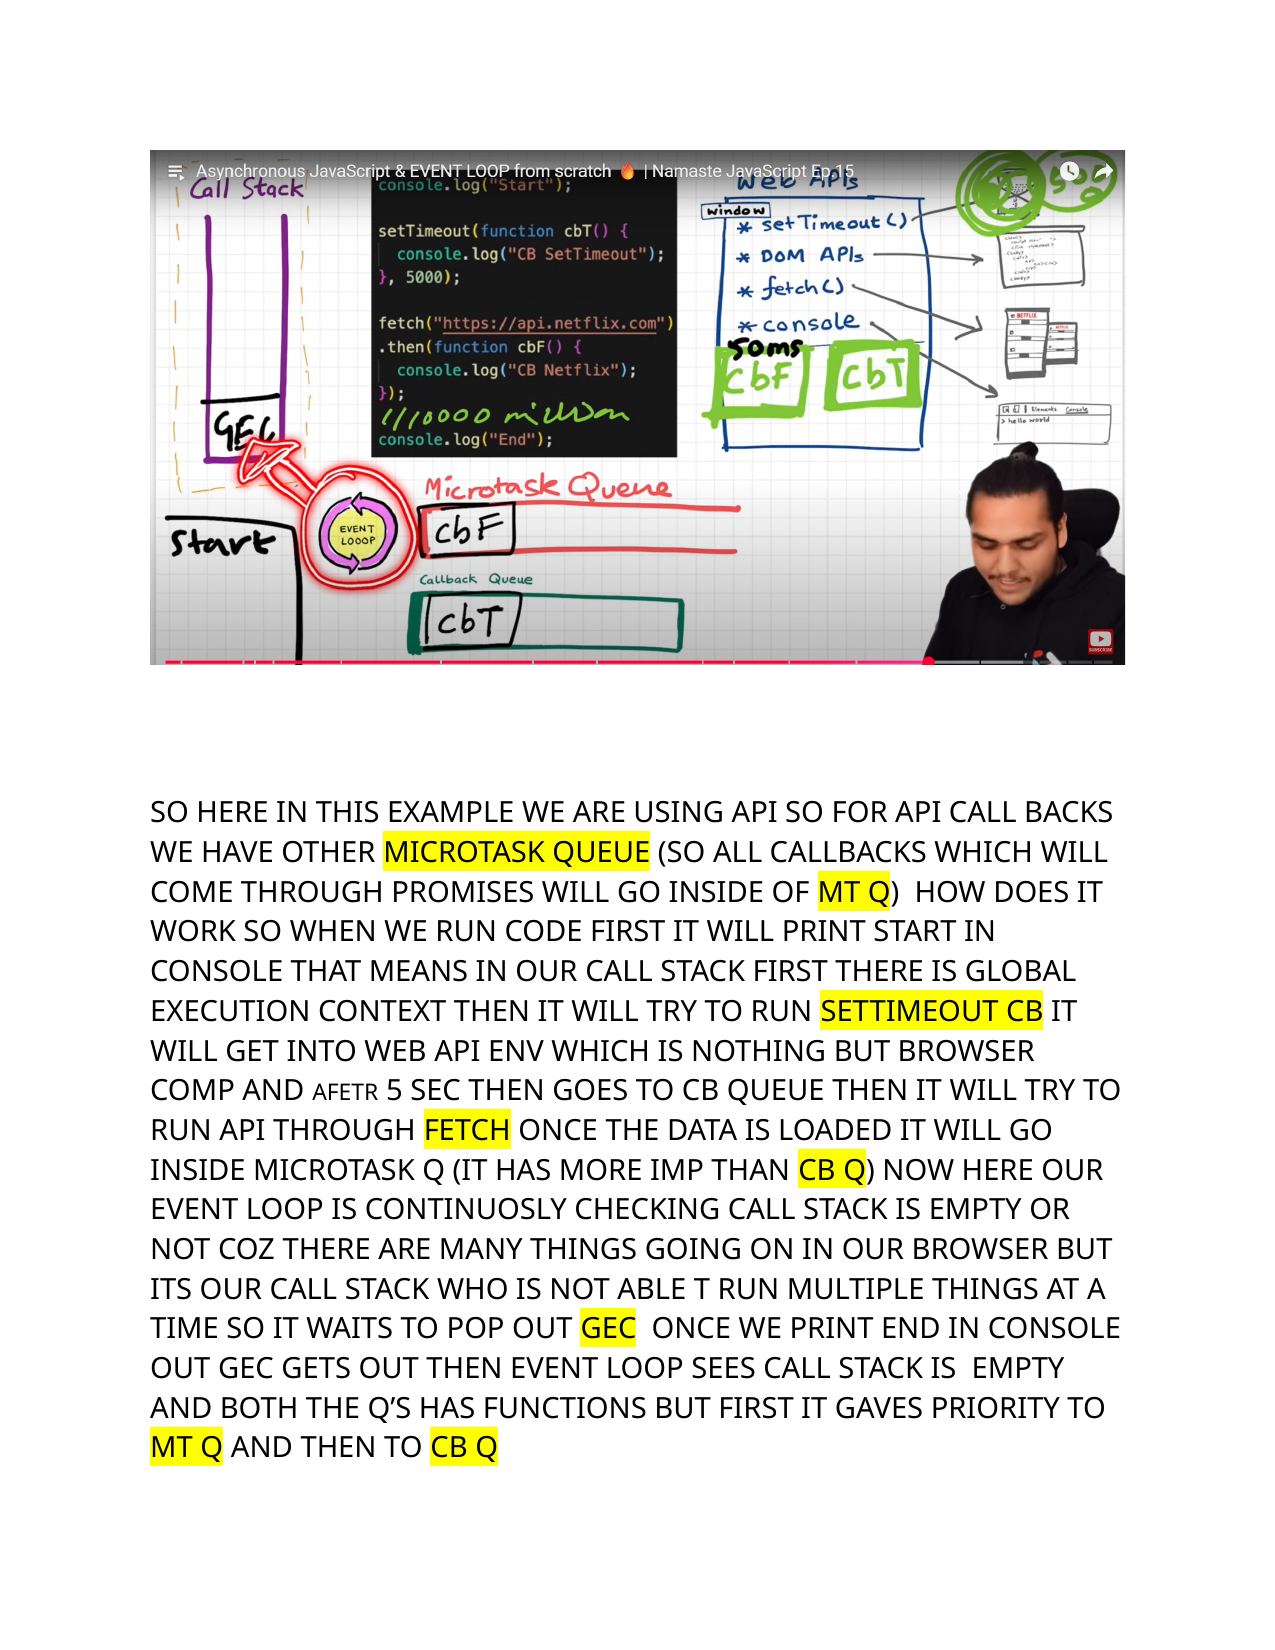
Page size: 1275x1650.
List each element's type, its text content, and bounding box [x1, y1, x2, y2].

text SO HERE IN THIS EXAMPLE WE ARE USING API SO FOR API CALL BACKS WE HAVE OTHER MICROTASK QUEUE (SO ALL CALLBACKS WHICH WILL COME THROUGH PROMISES WILL GO INSIDE OF MT Q) HOW DOES IT WORK SO WHEN WE RUN CODE FIRST IT WILL PRINT START IN CONSOLE THAT MEANS IN OUR CALL STACK FIRST THERE IS GLOBAL EXECUTION CONTEXT THEN IT WILL TRY TO RUN SETTIMEOUT CB IT WILL GET INTO WEB API ENV WHICH IS NOTHING BUT BROWSER COMP AND AFETR 5 SEC THEN GOES TO CB QUEUE THEN IT WILL TRY TO RUN API THROUGH FETCH ONCE THE DATA IS LOADED IT WILL GO INSIDE MICROTASK Q (IT HAS MORE IMP THAN CB Q) NOW HERE OUR EVENT LOOP IS CONTINUOSLY CHECKING CALL STACK IS EMPTY OR NOT COZ THERE ARE MANY THINGS GOING ON IN OUR BROWSER BUT ITS OUR CALL STACK WHO IS NOT ABLE T RUN MULTIPLE THINGS AT A TIME SO IT WAITS TO POP OUT GEC ONCE WE PRINT END IN CONSOLE OUT GEC GETS OUT THEN EVENT LOOP SEES CALL STACK IS EMPTY AND BOTH THE Q’S HAS FUNCTIONS BUT FIRST IT GAVES PRIORITY TO MT Q AND THEN TO CB Q [150, 792, 1125, 1466]
